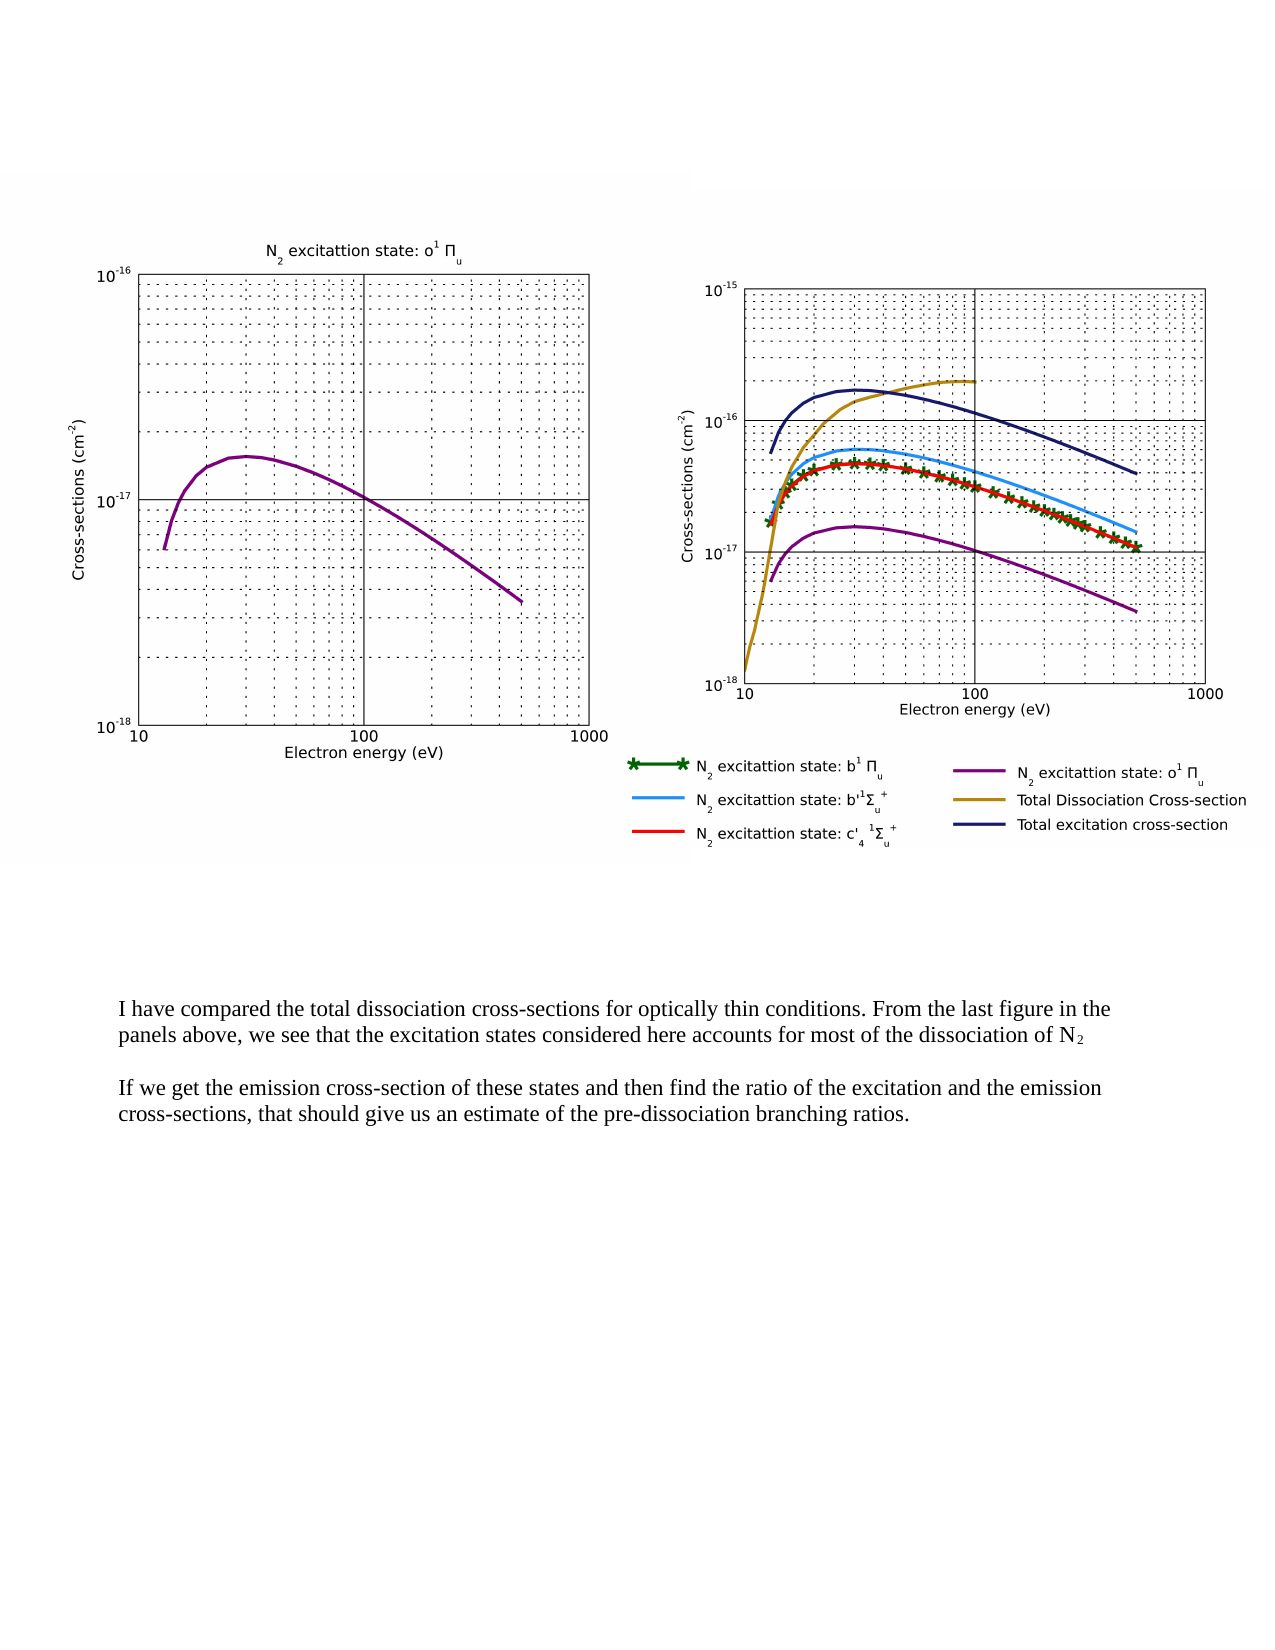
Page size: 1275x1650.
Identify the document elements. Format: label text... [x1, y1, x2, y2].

text If we get the emission cross-section of these states and then find the ratio of the excitation and the emission cross-sections, that should give us an estimate of the pre-dissociation branching ratios. [118, 1074, 1157, 1127]
picture [0, 171, 1271, 864]
text I have compared the total dissociation cross-sections for optically thin conditions. From the last figure in the panels above, we see that the excitation states considered here accounts for most of the dissociation of N2 [118, 995, 1157, 1048]
